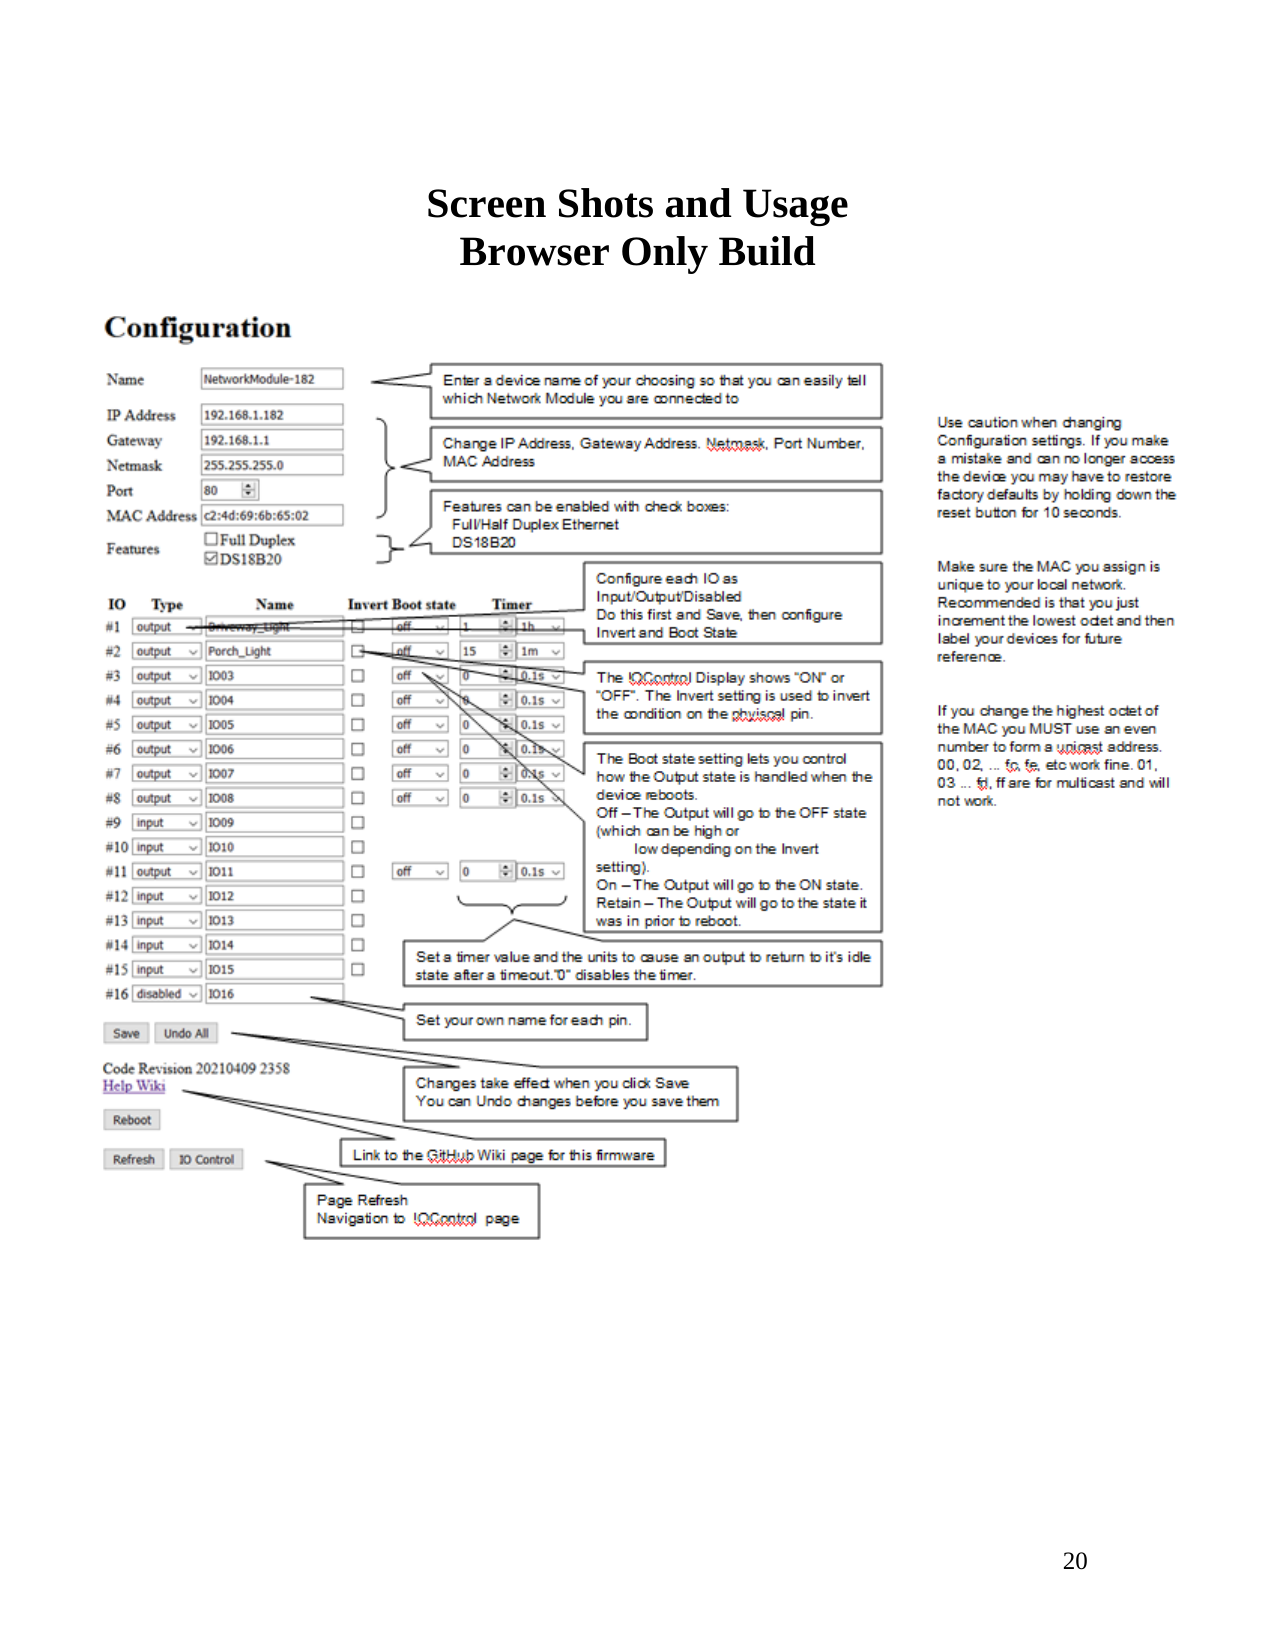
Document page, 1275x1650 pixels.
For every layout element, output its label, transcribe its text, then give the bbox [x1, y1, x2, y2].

picture [93, 303, 1193, 1255]
text Browser Only Build [187, 227, 1087, 274]
text Screen Shots and Usage [187, 179, 1087, 227]
